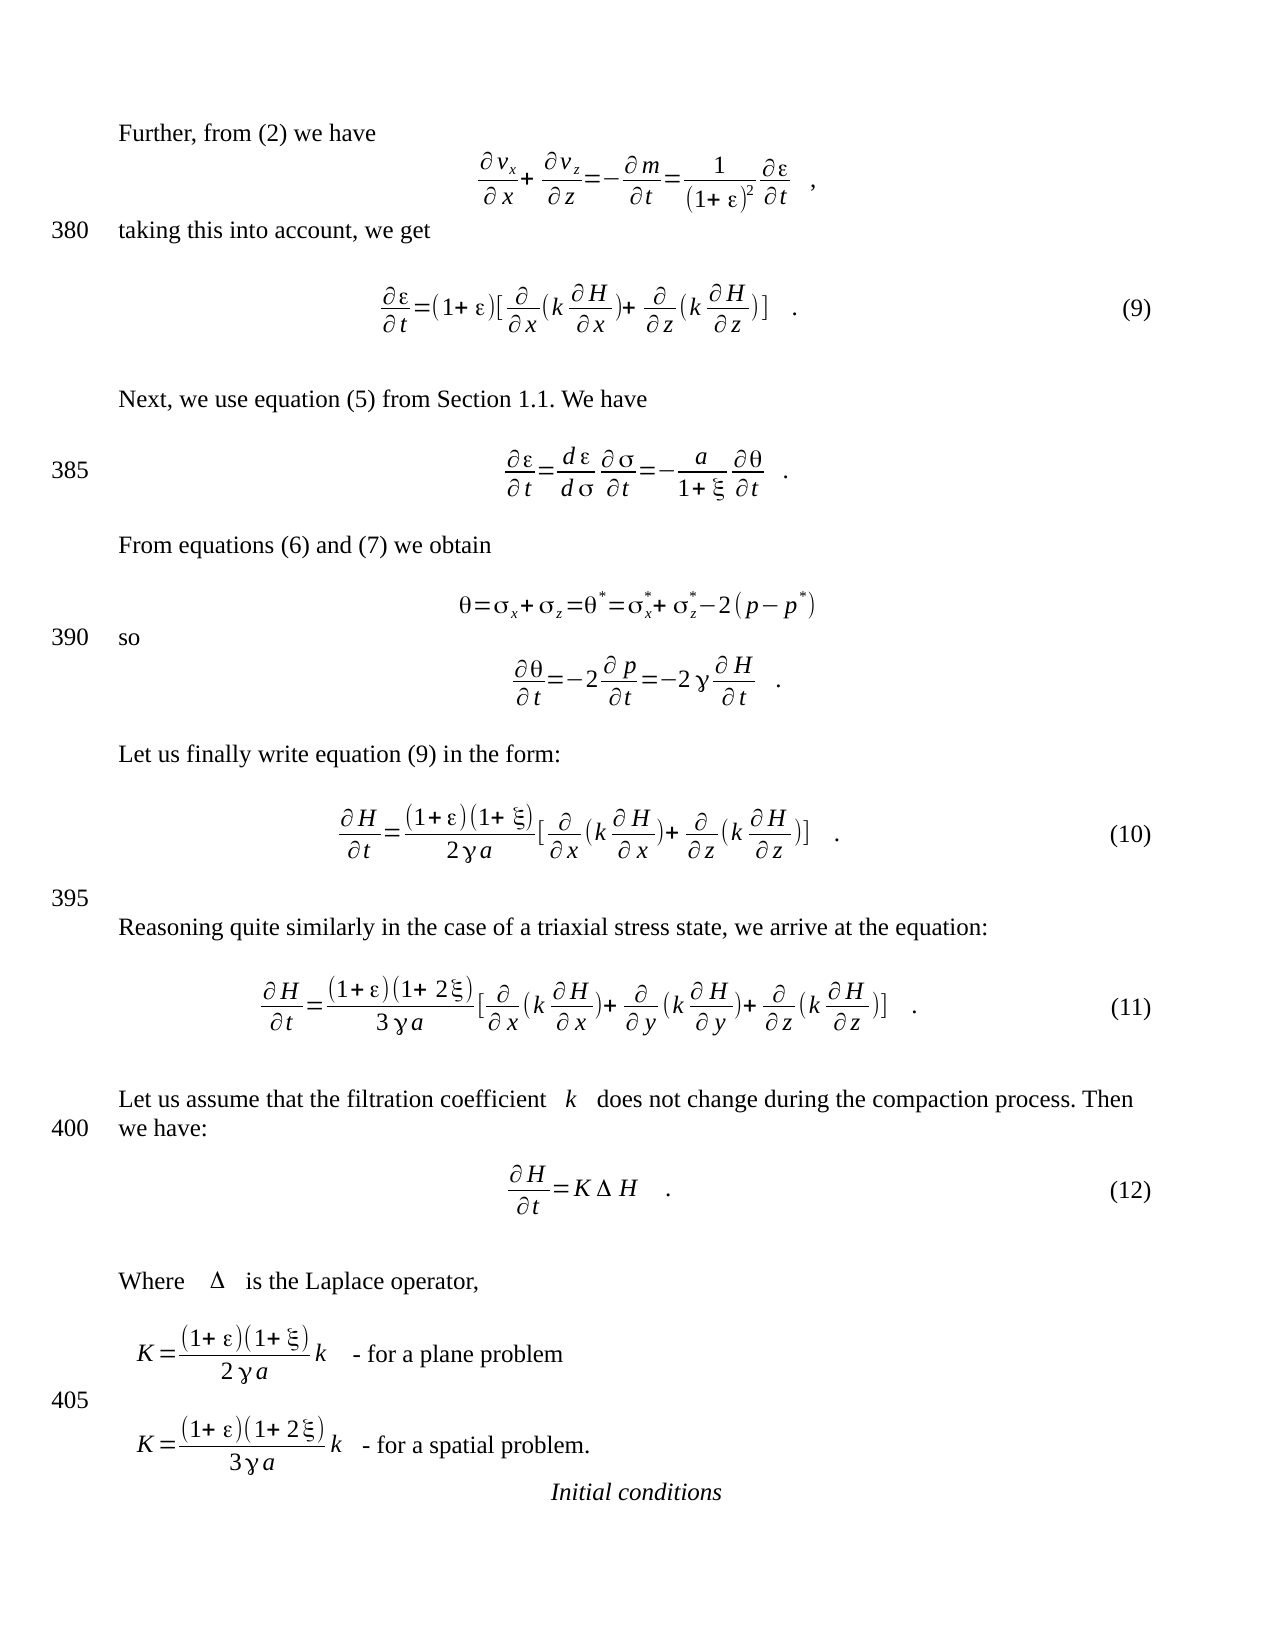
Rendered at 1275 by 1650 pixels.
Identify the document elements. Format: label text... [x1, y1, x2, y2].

text Further, from (2) we have [118, 118, 1157, 147]
text taking this into account, we get [118, 215, 1157, 244]
table_header (10) [1041, 797, 1157, 883]
text Initial conditions [118, 1477, 1157, 1505]
table_header (9) [1041, 273, 1157, 356]
text Let us finally write equation (9) in the form: [118, 739, 1157, 768]
table_header . [118, 273, 1041, 356]
table_header (11) [1041, 969, 1157, 1055]
text Where is the Laplace operator, [118, 1266, 1157, 1294]
text . [118, 442, 1157, 501]
text . [118, 651, 1157, 710]
text Next, we use equation (5) from Section 1.1. We have [118, 384, 1157, 413]
table_header . [118, 797, 1041, 883]
table_header . [118, 1154, 1041, 1237]
text , [118, 147, 1157, 215]
text - for a plane problem [118, 1323, 1157, 1386]
text Let us assume that the filtration coefficientdoes not change during the compaction process. Then we have: [118, 1084, 1157, 1142]
text - for a spatial problem. [118, 1414, 1157, 1477]
table_header . [118, 969, 1041, 1055]
table_header (12) [1041, 1154, 1157, 1237]
text Reasoning quite similarly in the case of a triaxial stress state, we arrive at the equation: [118, 912, 1157, 940]
text From equations (6) and (7) we obtain [118, 530, 1157, 559]
text so [118, 622, 1157, 651]
